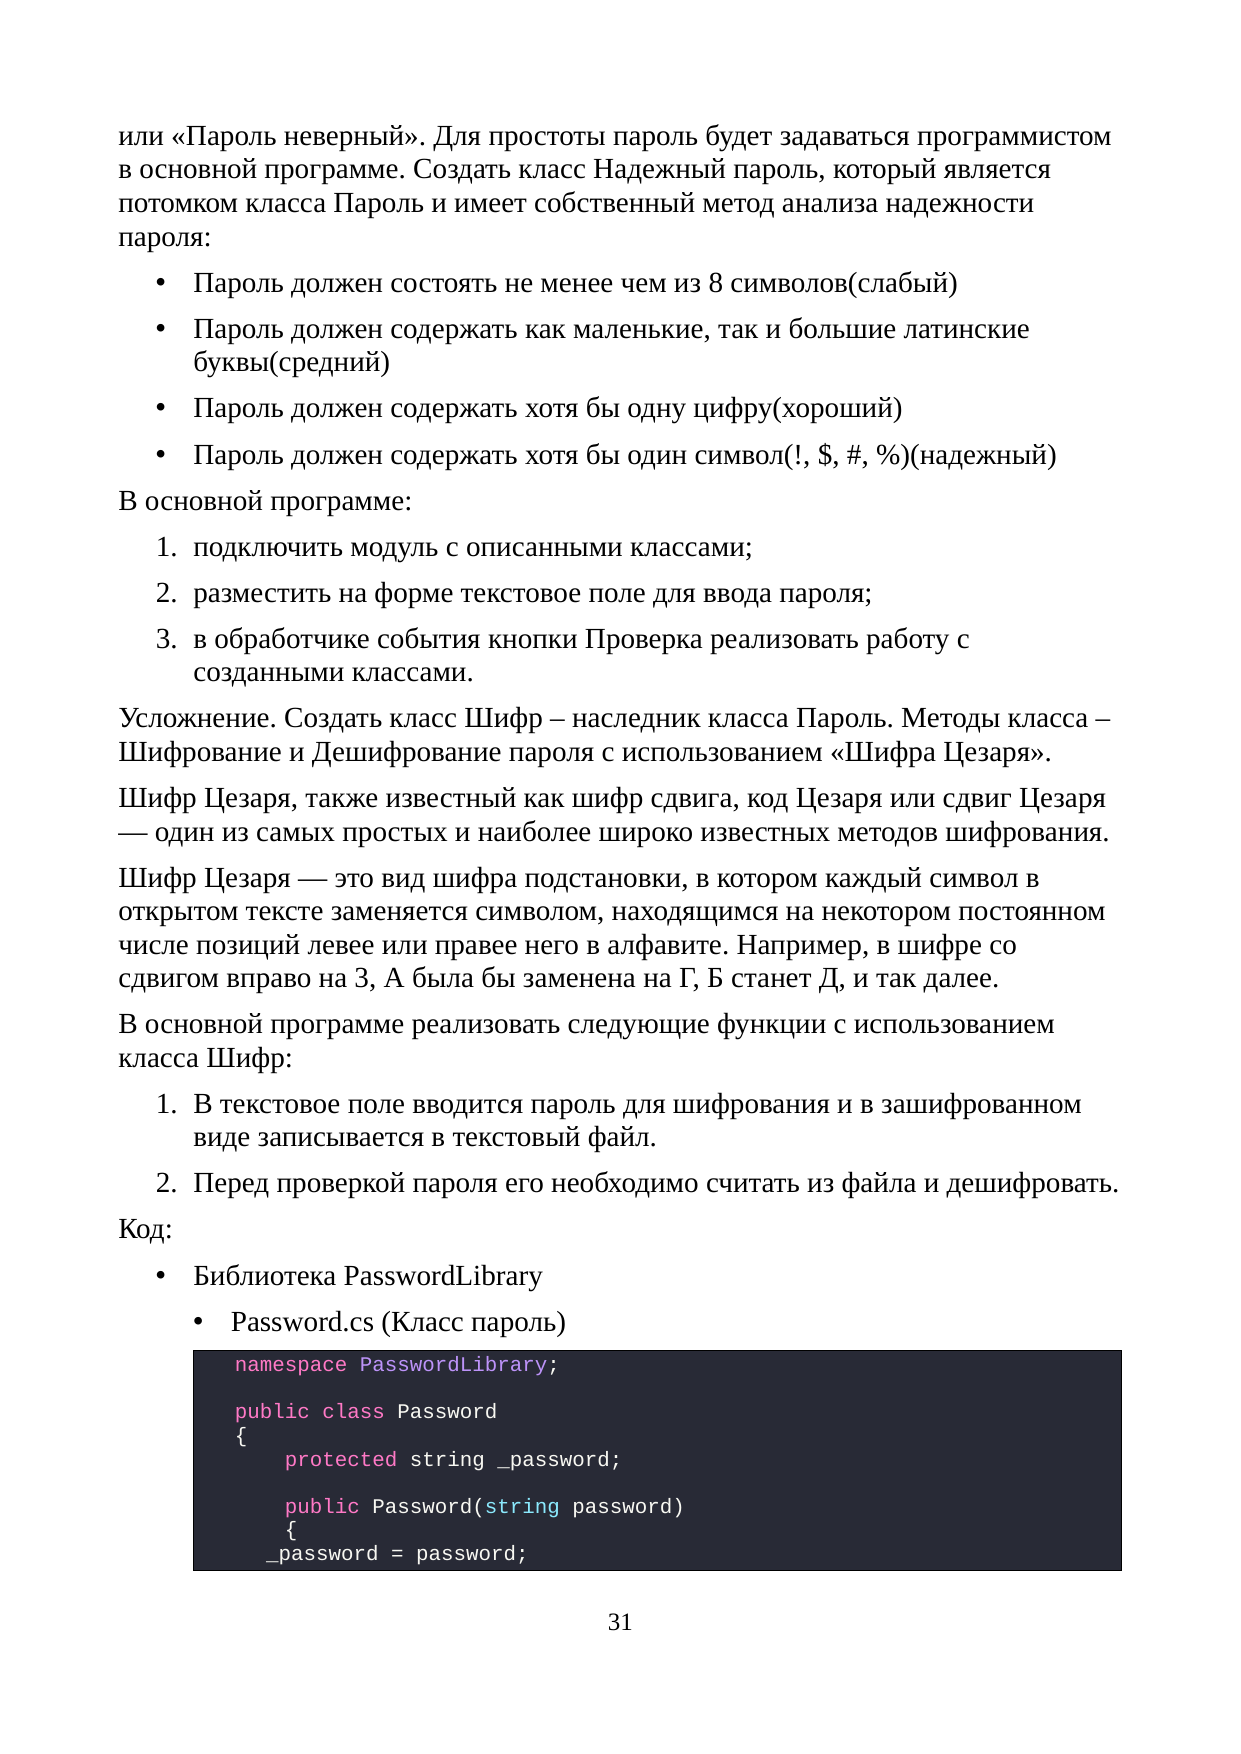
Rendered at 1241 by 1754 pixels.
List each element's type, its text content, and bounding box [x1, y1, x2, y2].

list { [194, 1516, 1121, 1539]
list { [194, 1421, 1121, 1444]
list В текстовое поле вводится пароль для шифрования и в зашифрованном виде записывается в текстовый файл. [156, 1086, 1122, 1153]
text Шифр Цезаря, также известный как шифр сдвига, код Цезаря или сдвиг Цезаря — один из самых простых и наиболее широко известных методов шифрования. [118, 780, 1122, 847]
list protected string _password; [194, 1444, 1121, 1468]
text В основной программе: [118, 483, 1122, 516]
text В основной программе реализовать следующие функции с использованием класса Шифр: [118, 1006, 1122, 1073]
list Пароль должен содержать хотя бы один символ(!, $, #, %)(надежный) [156, 437, 1122, 470]
list namespace PasswordLibrary; [194, 1351, 1121, 1374]
list Пароль должен содержать как маленькие, так и большие латинские буквы(средний) [156, 311, 1122, 378]
list в обработчике события кнопки Проверка реализовать работу с созданными классами. [156, 621, 1122, 688]
text Шифр Цезаря — это вид шифра подстановки, в котором каждый символ в открытом тексте заменяется символом, находящимся на некотором постоянном числе позиций левее или правее него в алфавите. Например, в шифре со сдвигом вправо на 3, А была бы заменена на Г, Б станет Д, и так далее. [118, 860, 1122, 994]
list Пароль должен содержать хотя бы одну цифру(хороший) [156, 391, 1122, 424]
text Код: [118, 1212, 1122, 1245]
text Усложнение. Создать класс Шифр – наследник класса Пароль. Методы класса – Шифрование и Дешифрование пароля с использованием «Шифра Цезаря». [118, 701, 1122, 768]
text или «Пароль неверный». Для простоты пароль будет задаваться программистом в основной программе. Создать класс Надежный пароль, который является потомком класса Пароль и имеет собственный метод анализа надежности пароля: [118, 118, 1122, 252]
list Password.cs (Класс пароль) [193, 1304, 1122, 1337]
list Пароль должен состоять не менее чем из 8 символов(слабый) [156, 265, 1122, 298]
list public class Password [194, 1397, 1121, 1421]
list Перед проверкой пароля его необходимо считать из файла и дешифровать. [156, 1166, 1122, 1199]
list _password = password; [194, 1539, 1121, 1570]
list Библиотека PasswordLibrary [156, 1258, 1122, 1291]
list подключить модуль с описанными классами; [156, 529, 1122, 562]
list public Password(string password) [194, 1492, 1121, 1516]
list разместить на форме текстовое поле для ввода пароля; [156, 575, 1122, 608]
